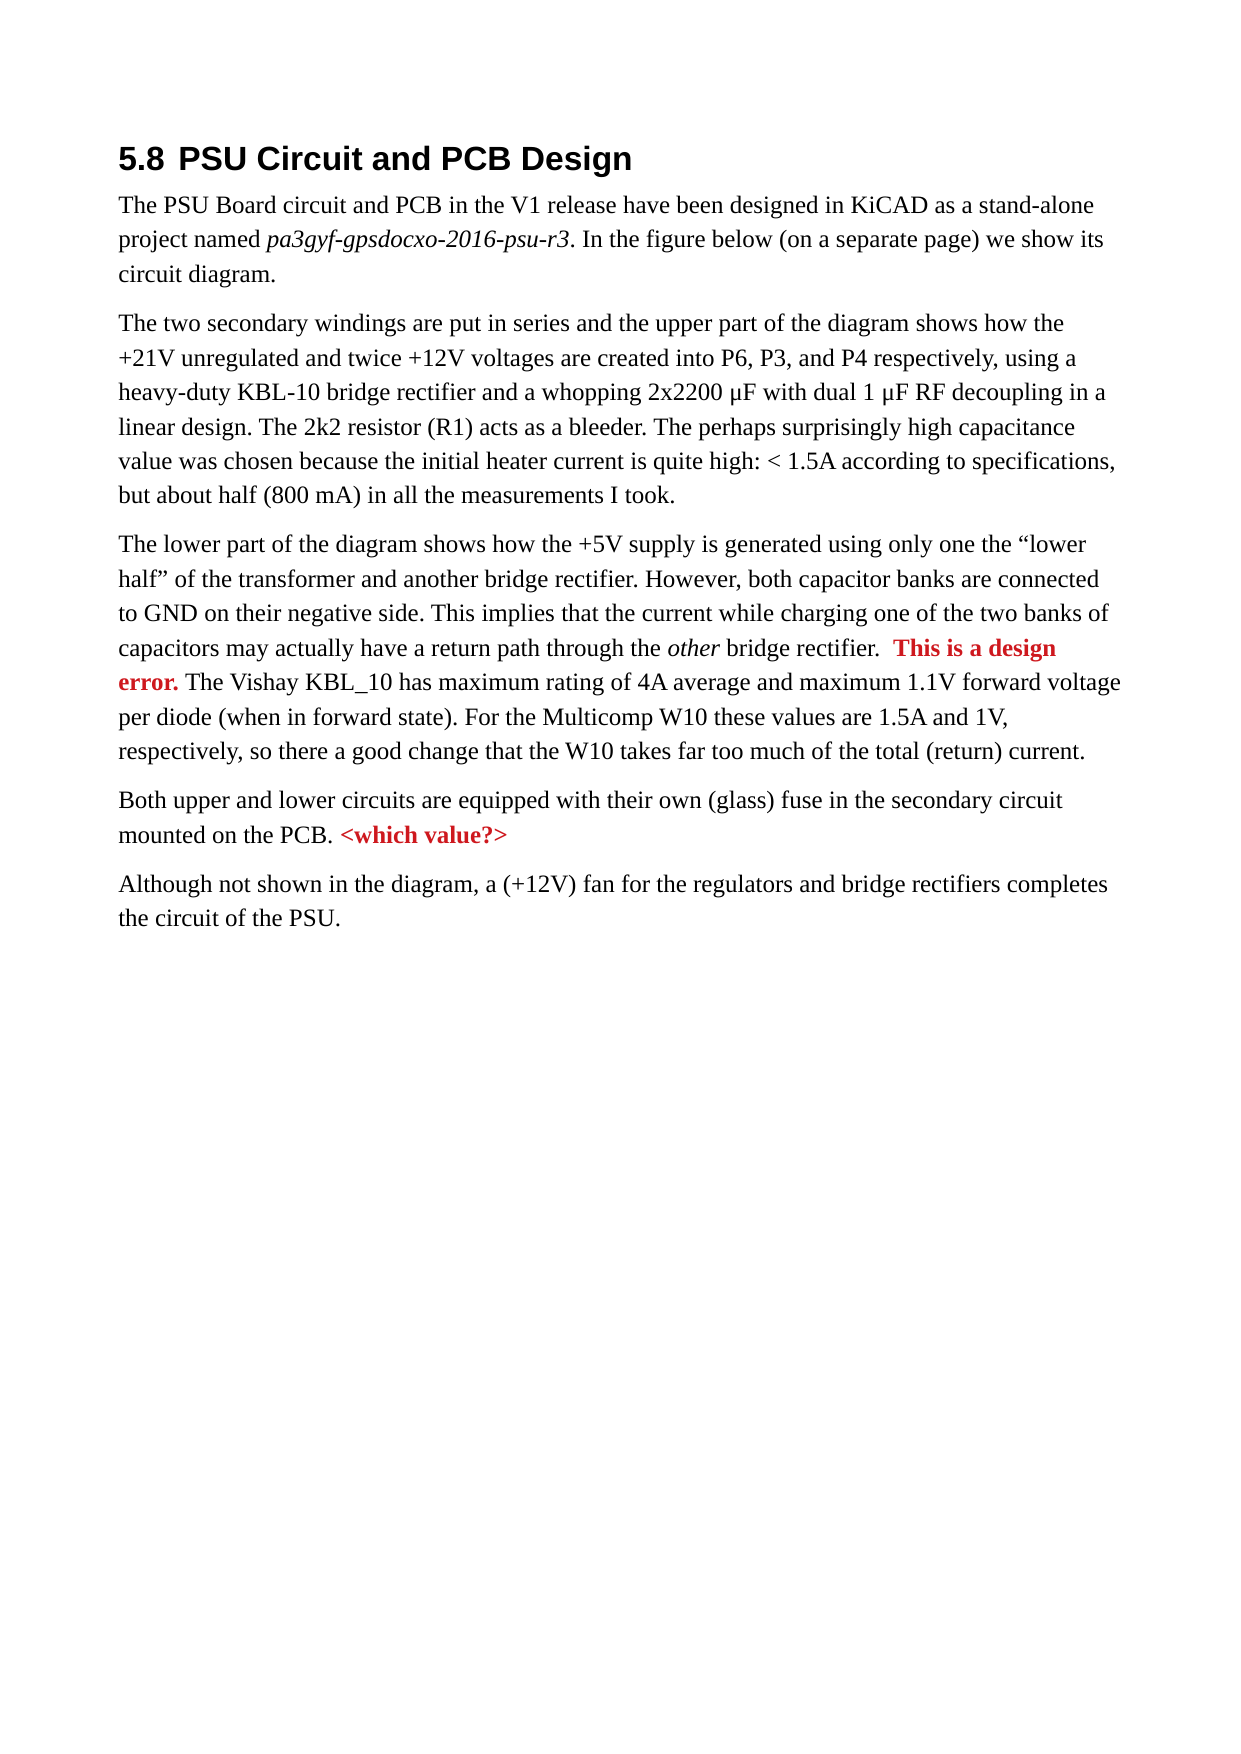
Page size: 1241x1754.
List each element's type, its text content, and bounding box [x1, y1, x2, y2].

text Although not shown in the diagram, a (+12V) fan for the regulators and bridge rectifiers completes the circuit of the PSU. [118, 869, 1122, 932]
text The two secondary windings are put in series and the upper part of the diagram shows how the +21V unregulated and twice +12V voltages are created into P6, P3, and P4 respectively, using a heavy-duty KBL-10 bridge rectifier and a whopping 2x2200 μF with dual 1 μF RF decoupling in a linear design. The 2k2 resistor (R1) acts as a bleeder. The perhaps surprisingly high capacitance value was chosen because the initial heater current is quite high: < 1.5A according to specifications, but about half (800 mA) in all the measurements I took. [118, 308, 1122, 509]
text The lower part of the diagram shows how the +5V supply is generated using only one the “lower half” of the transformer and another bridge rectifier. However, both capacitor banks are connected to GND on their negative side. This implies that the current while charging one of the two banks of capacitors may actually have a return path through the other bridge rectifier. This is a design error. The Vishay KBL_10 has maximum rating of 4A average and maximum 1.1V forward voltage per diode (when in forward state). For the Multicomp W10 these values are 1.5A and 1V, respectively, so there a good change that the W10 takes far too much of the total (return) current. [118, 529, 1122, 765]
text Both upper and lower circuits are equipped with their own (glass) fuse in the secondary circuit mounted on the PCB. <which value?> [118, 786, 1122, 849]
subtitle PSU Circuit and PCB Design [118, 139, 1122, 178]
text The PSU Board circuit and PCB in the V1 release have been designed in KiCAD as a stand-alone project named pa3gyf-gpsdocxo-2016-psu-r3. In the figure below (on a separate page) we show its circuit diagram. [118, 190, 1122, 288]
